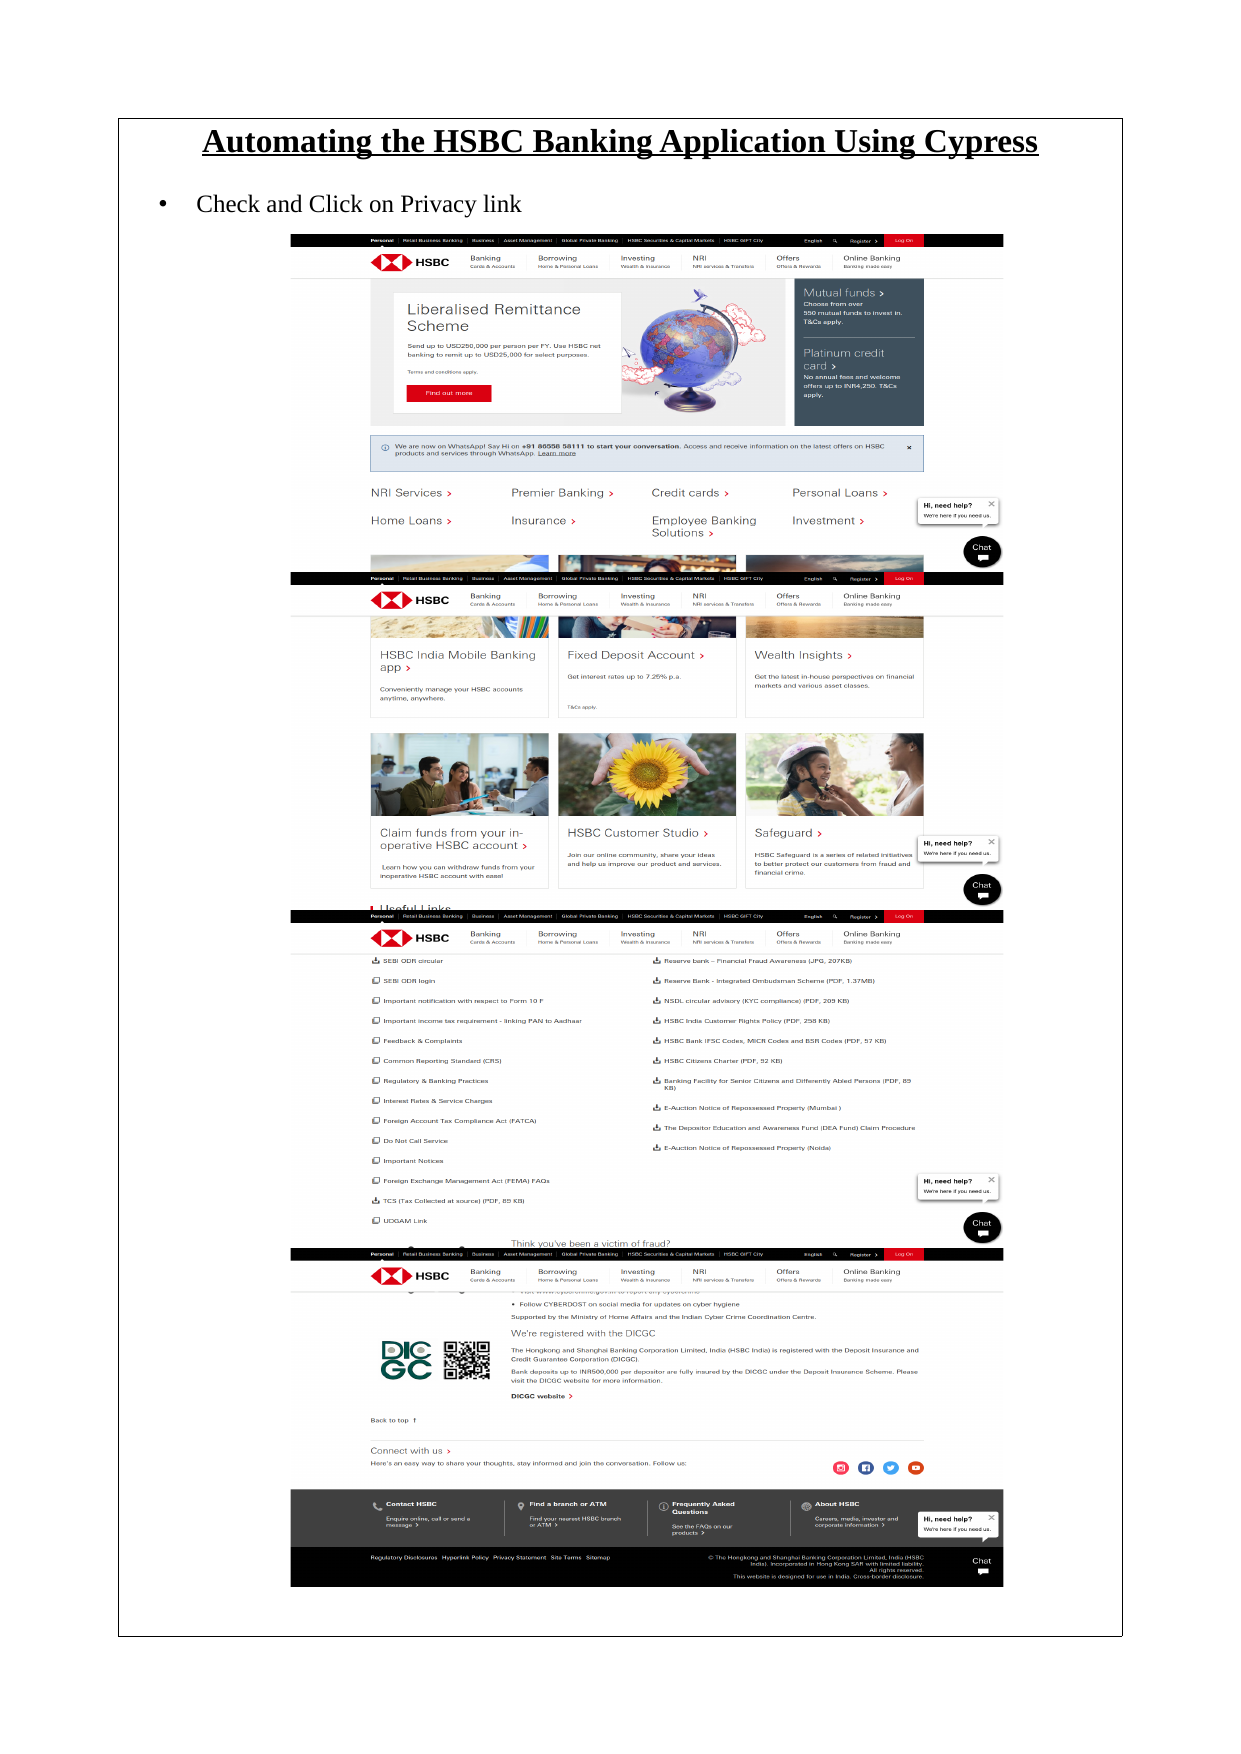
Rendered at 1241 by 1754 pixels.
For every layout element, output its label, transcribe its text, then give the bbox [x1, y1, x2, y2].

picture [290, 234, 1004, 1587]
list Check and Click on Privacy link [159, 189, 1119, 218]
